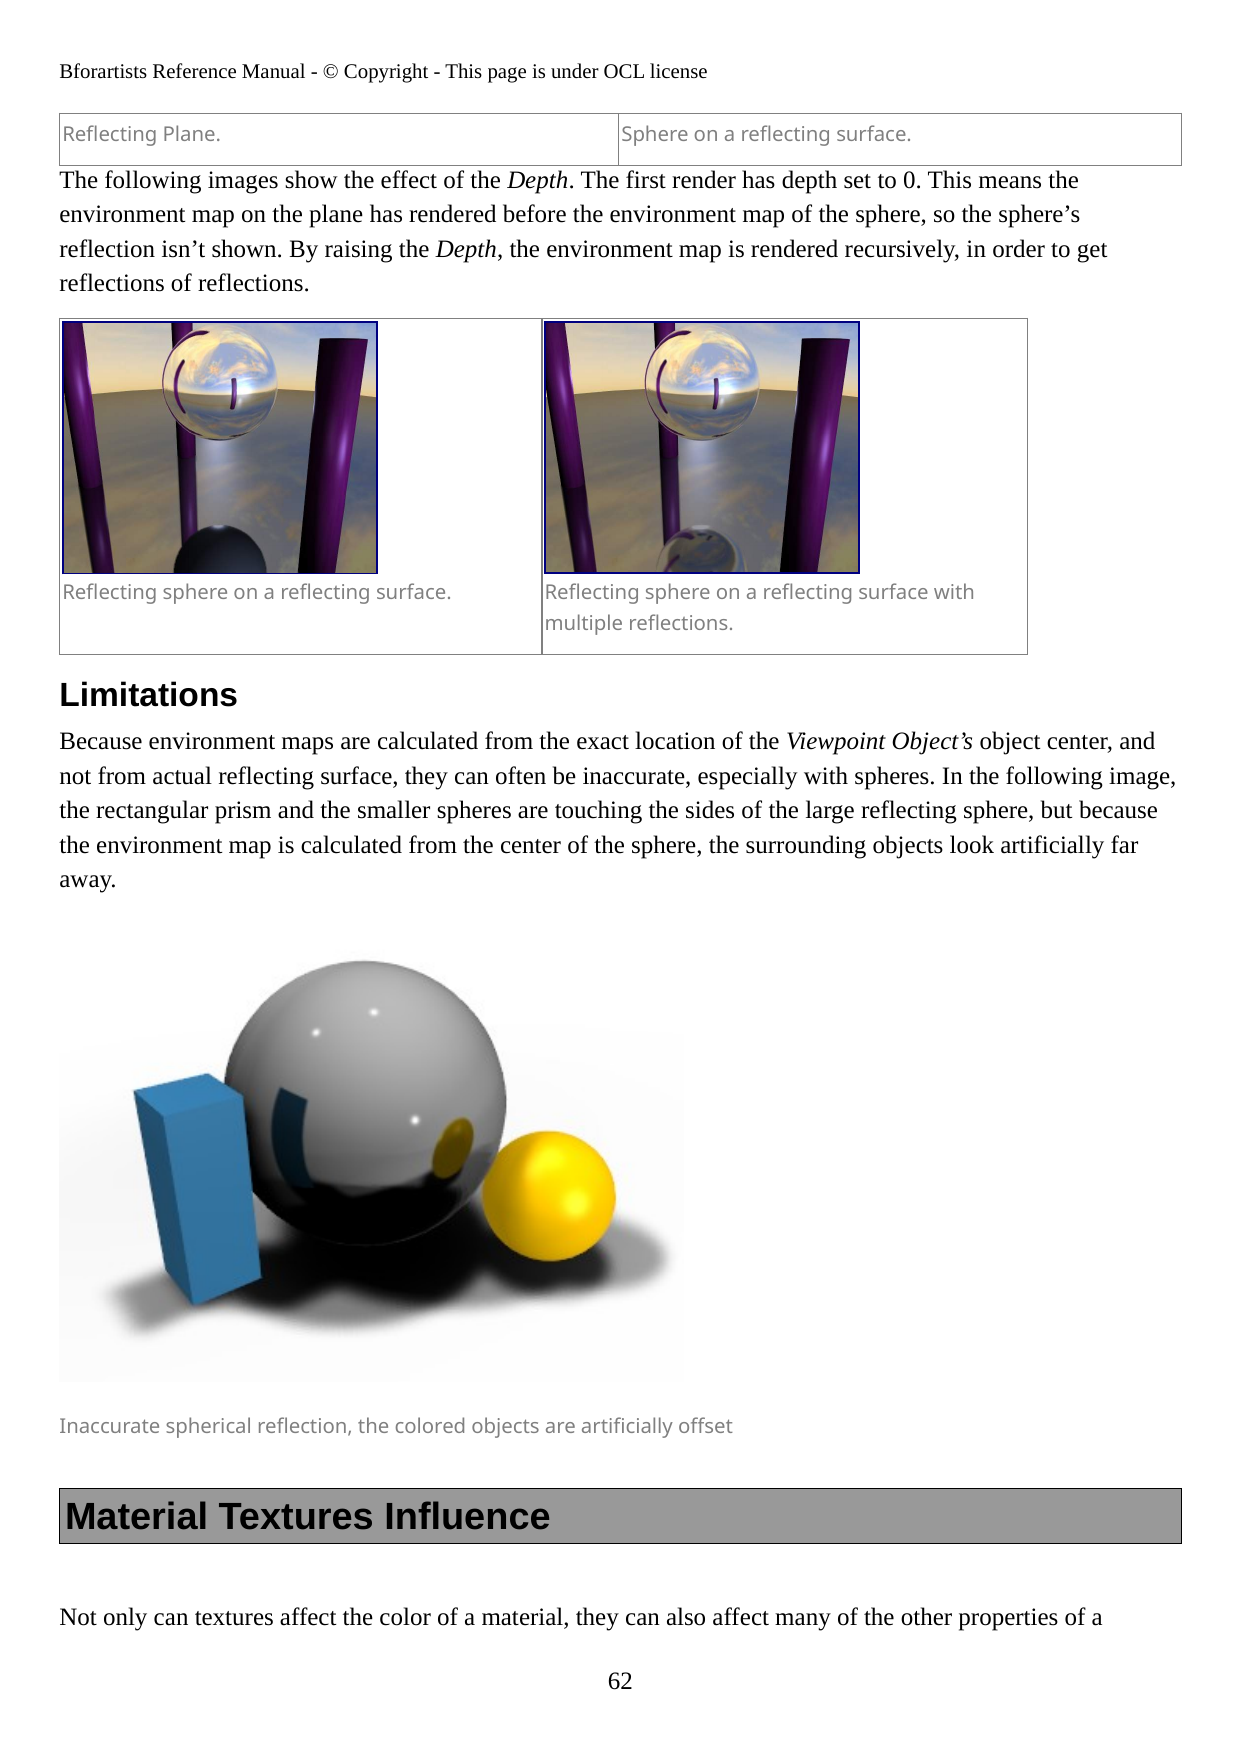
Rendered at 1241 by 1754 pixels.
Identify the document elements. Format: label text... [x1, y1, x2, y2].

table_header Reflecting Plane. [60, 114, 618, 165]
picture [59, 913, 684, 1382]
table_header Reflecting sphere on a reflecting surface. [60, 319, 541, 654]
picture [64, 323, 376, 573]
text Not only can textures affect the color of a material, they can also affect many of the other properties of a [59, 1602, 1181, 1630]
text Because environment maps are calculated from the exact location of the Viewpoint Object’s object center, and not from actual reflecting surface, they can often be inaccurate, especially with spheres. In the following image, the rectangular prism and the smaller spheres are touching the sides of the large reflecting sphere, but because the environment map is calculated from the center of the sphere, the surrounding objects look artificially far away. [59, 726, 1181, 893]
text Inaccurate spherical reflection, the colored objects are artificially offset [59, 1408, 1181, 1439]
table_header Material Textures Influence [60, 1489, 1181, 1543]
text The following images show the effect of the Depth. The first render has depth set to 0. This means the environment map on the plane has rendered before the environment map of the sphere, so the sphere’s reflection isn’t shown. By raising the Depth, the environment map is rendered recursively, in order to get reflections of reflections. [59, 166, 1181, 297]
table_header Reflecting sphere on a reflecting surface with multiple reflections. [543, 319, 1027, 654]
picture [546, 323, 858, 572]
subtitle Limitations [59, 675, 1181, 714]
table_header Sphere on a reflecting surface. [619, 114, 1181, 165]
